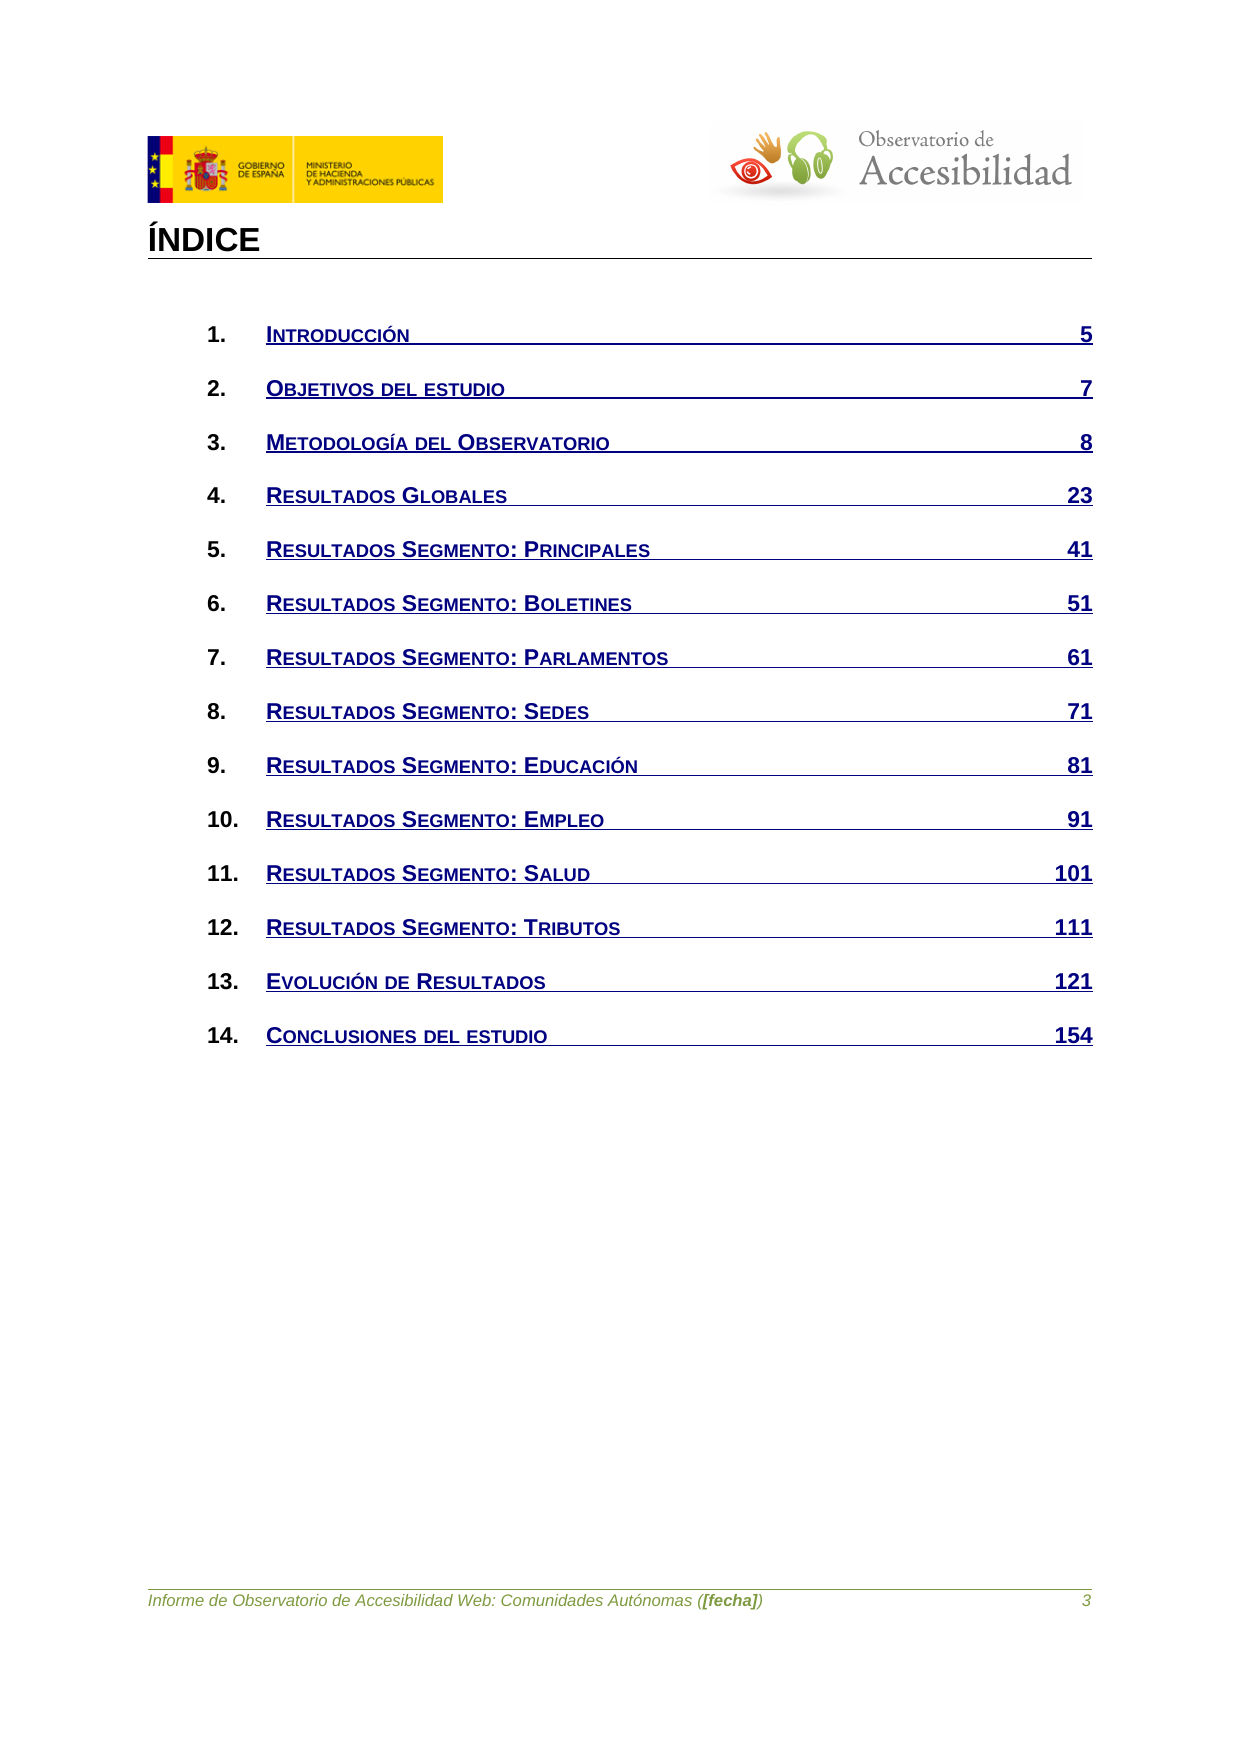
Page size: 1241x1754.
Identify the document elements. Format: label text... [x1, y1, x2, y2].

text 3. Metodología del Observatorio 8 [207, 428, 1092, 455]
text 12. Resultados Segmento: Tributos 111 [207, 914, 1092, 941]
text 10. Resultados Segmento: Empleo 91 [207, 806, 1092, 833]
text 5. Resultados Segmento: Principales 41 [207, 536, 1092, 563]
text 2. Objetivos del estudio 7 [207, 374, 1092, 401]
text 9. Resultados Segmento: Educación 81 [207, 752, 1092, 779]
text 1. Introducción 5 [207, 321, 1092, 347]
text 13. Evolución de Resultados 121 [207, 968, 1092, 994]
picture [710, 122, 1086, 205]
text 14. Conclusiones del estudio 154 [207, 1022, 1092, 1048]
text Índice [148, 220, 1092, 258]
text 8. Resultados Segmento: Sedes 71 [207, 698, 1092, 725]
text 4. Resultados Globales 23 [207, 482, 1092, 509]
text 7. Resultados Segmento: Parlamentos 61 [207, 644, 1092, 671]
picture [147, 136, 443, 203]
text 6. Resultados Segmento: Boletines 51 [207, 590, 1092, 617]
text 11. Resultados Segmento: Salud 101 [207, 860, 1092, 887]
